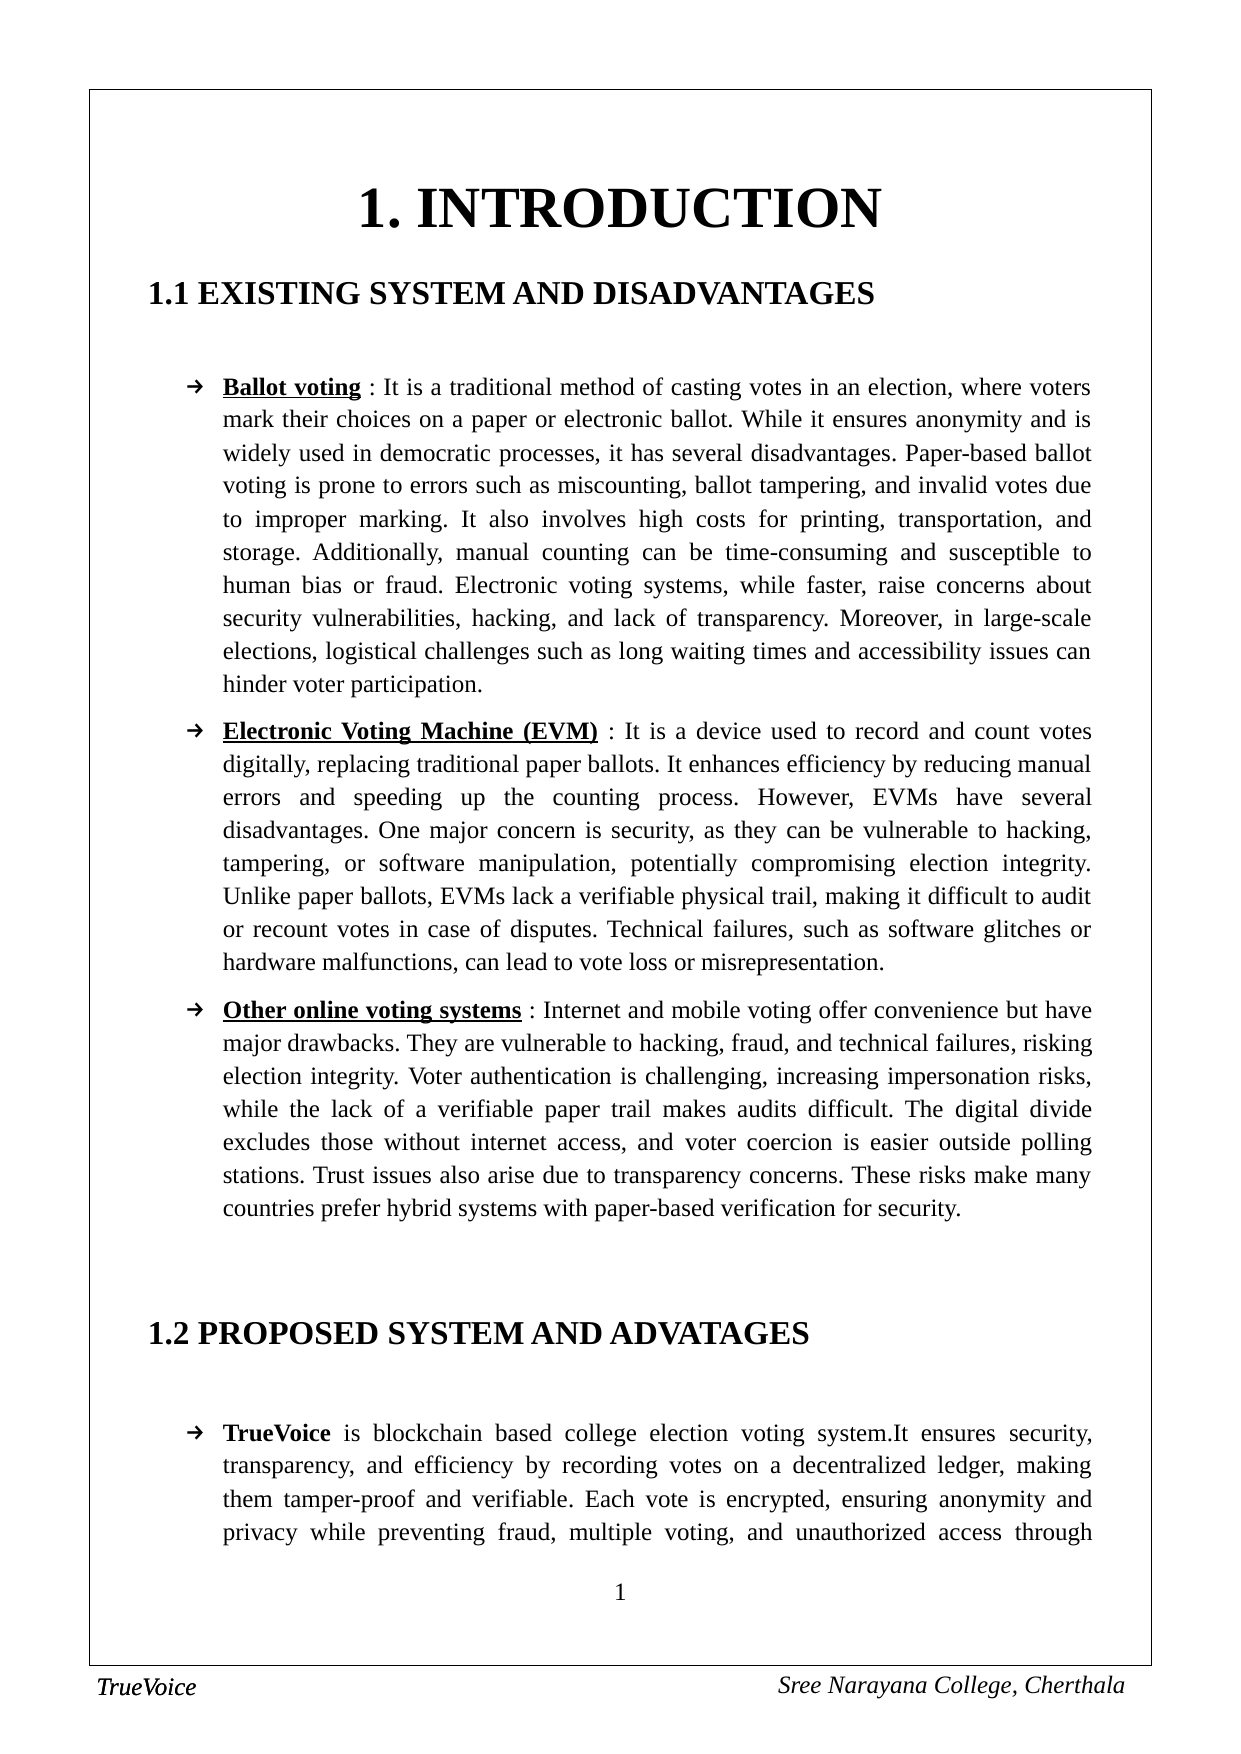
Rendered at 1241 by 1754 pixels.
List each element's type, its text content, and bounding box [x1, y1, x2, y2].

title 1. INTRODUCTION [148, 173, 1092, 240]
subtitle 1.2 PROPOSED SYSTEM AND ADVATAGES [148, 1313, 1092, 1352]
list Ballot voting : It is a traditional method of casting votes in an election, where voters mark their choices on a paper or electronic ballot. While it ensures anonymity and is widely used in democratic processes, it has several disadvantages. Paper-based ballot voting is prone to errors such as miscounting, ballot tampering, and invalid votes due to improper marking. It also involves high costs for printing, transportation, and storage. Additionally, manual counting can be time-consuming and susceptible to human bias or fraud. Electronic voting systems, while faster, raise concerns about security vulnerabilities, hacking, and lack of transparency. Moreover, in large-scale elections, logistical challenges such as long waiting times and accessibility issues can hinder voter participation. [185, 372, 1092, 697]
list Other online voting systems : Internet and mobile voting offer convenience but have major drawbacks. They are vulnerable to hacking, fraud, and technical failures, risking election integrity. Voter authentication is challenging, increasing impersonation risks, while the lack of a verifiable paper trail makes audits difficult. The digital divide excludes those without internet access, and voter coercion is easier outside polling stations. Trust issues also arise due to transparency concerns. These risks make many countries prefer hybrid systems with paper-based verification for security. [185, 995, 1092, 1222]
list Electronic Voting Machine (EVM) : It is a device used to record and count votes digitally, replacing traditional paper ballots. It enhances efficiency by reducing manual errors and speeding up the counting process. However, EVMs have several disadvantages. One major concern is security, as they can be vulnerable to hacking, tampering, or software manipulation, potentially compromising election integrity. Unlike paper ballots, EVMs lack a verifiable physical trail, making it difficult to audit or recount votes in case of disputes. Technical failures, such as software glitches or hardware malfunctions, can lead to vote loss or misrepresentation. [185, 716, 1092, 976]
list TrueVoice is blockchain based college election voting system.It ensures security, transparency, and efficiency by recording votes on a decentralized ledger, making them tamper-proof and verifiable. Each vote is encrypted, ensuring anonymity and privacy while preventing fraud, multiple voting, and unauthorized access through [185, 1418, 1092, 1545]
subtitle 1.1 EXISTING SYSTEM AND DISADVANTAGES [148, 273, 1092, 311]
